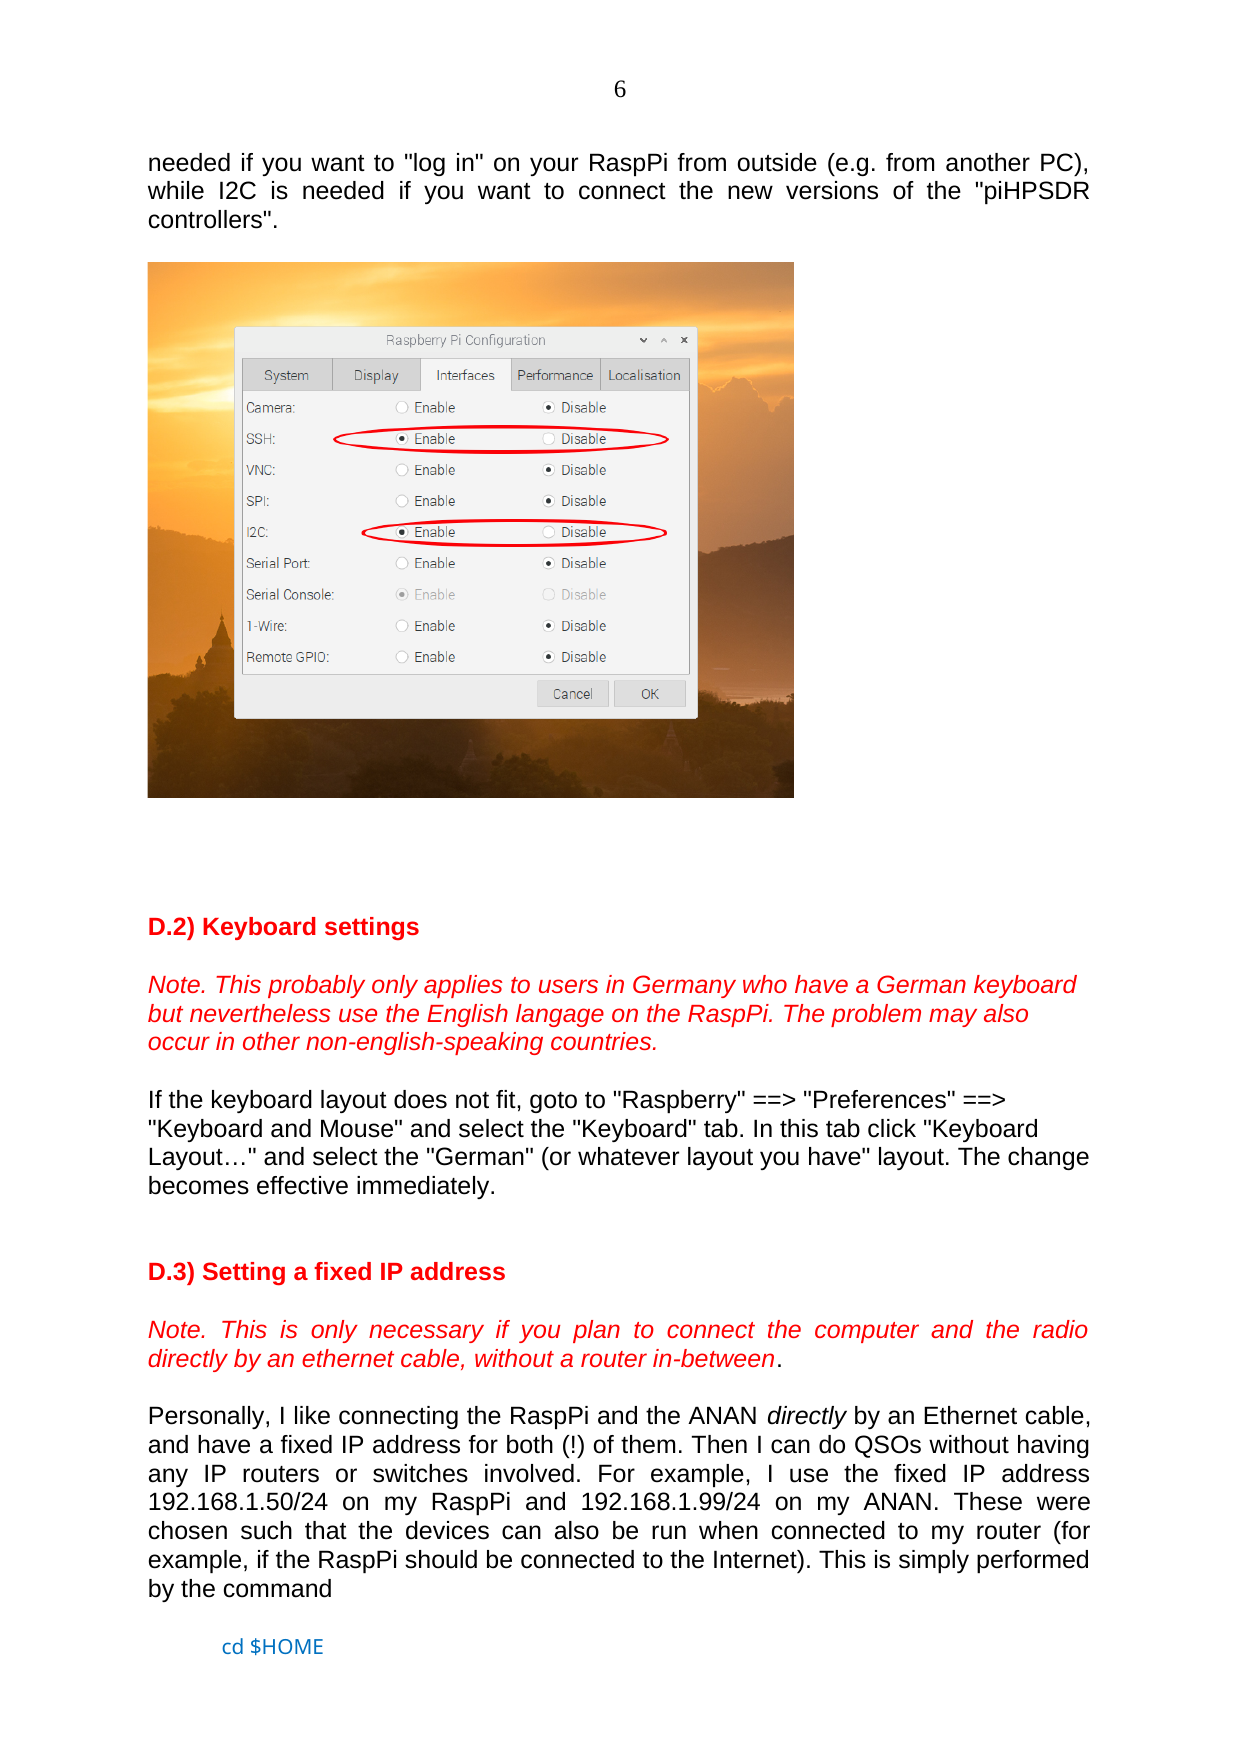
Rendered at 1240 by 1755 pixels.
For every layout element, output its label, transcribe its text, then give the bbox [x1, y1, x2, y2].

text cd $HOME [148, 1631, 1092, 1661]
text Personally, I like connecting the RaspPi and the ANAN directly by an Ethernet cable, and have a fixed IP address for both (!) of them. Then I can do QSOs without having any IP routers or switches involved. For example, I use the fixed IP address 192.168.1.50/24 on my RaspPi and 192.168.1.99/24 on my ANAN. These were chosen such that the devices can also be run when connected to my router (for example, if the RaspPi should be connected to the Internet). This is simply performed by the command [148, 1401, 1092, 1602]
text D.3) Setting a fixed IP address [148, 1257, 1092, 1286]
text Note. This is only necessary if you plan to connect the computer and the radio directly by an ethernet cable, without a router in-between. [148, 1315, 1092, 1372]
text D.2) Keyboard settings [148, 912, 1092, 941]
text If the keyboard layout does not fit, goto to "Raspberry" ==> "Preferences" ==> "Keyboard and Mouse" and select the "Keyboard" tab. In this tab click "Keyboard Layout…" and select the "German" (or whatever layout you have" layout. The change becomes effective immediately. [148, 1085, 1092, 1200]
text needed if you want to "log in" on your RaspPi from outside (e.g. from another PC), while I2C is needed if you want to connect the new versions of the "piHPSDR controllers". [148, 148, 1092, 234]
text Note. This probably only applies to users in Germany who have a German keyboard but nevertheless use the English langage on the RaspPi. The problem may also occur in other non-english-speaking countries. [148, 970, 1092, 1056]
